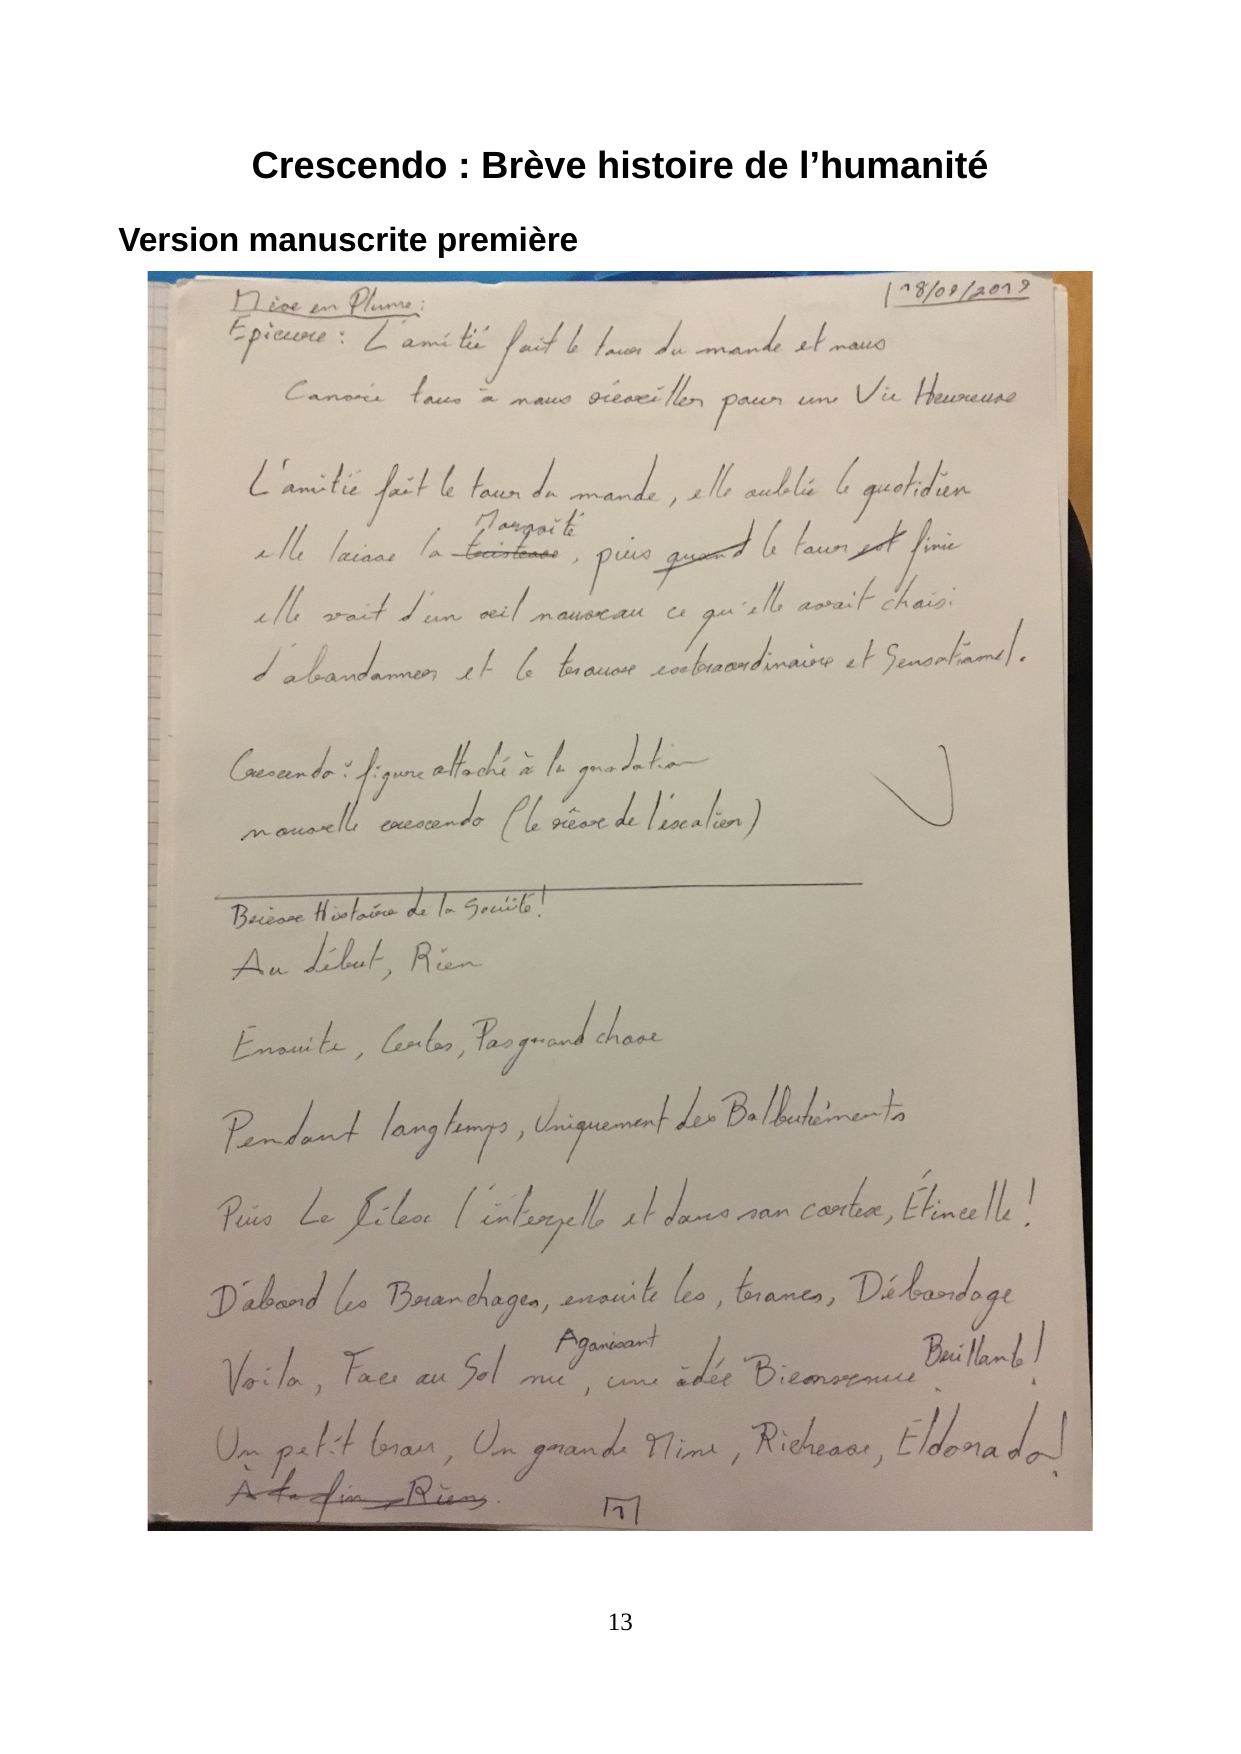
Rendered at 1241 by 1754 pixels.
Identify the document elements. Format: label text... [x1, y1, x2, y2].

subtitle Version manuscrite première [118, 220, 1122, 259]
subtitle Crescendo : Brève histoire de l’humanité [118, 143, 1122, 187]
picture [147, 271, 1093, 1531]
